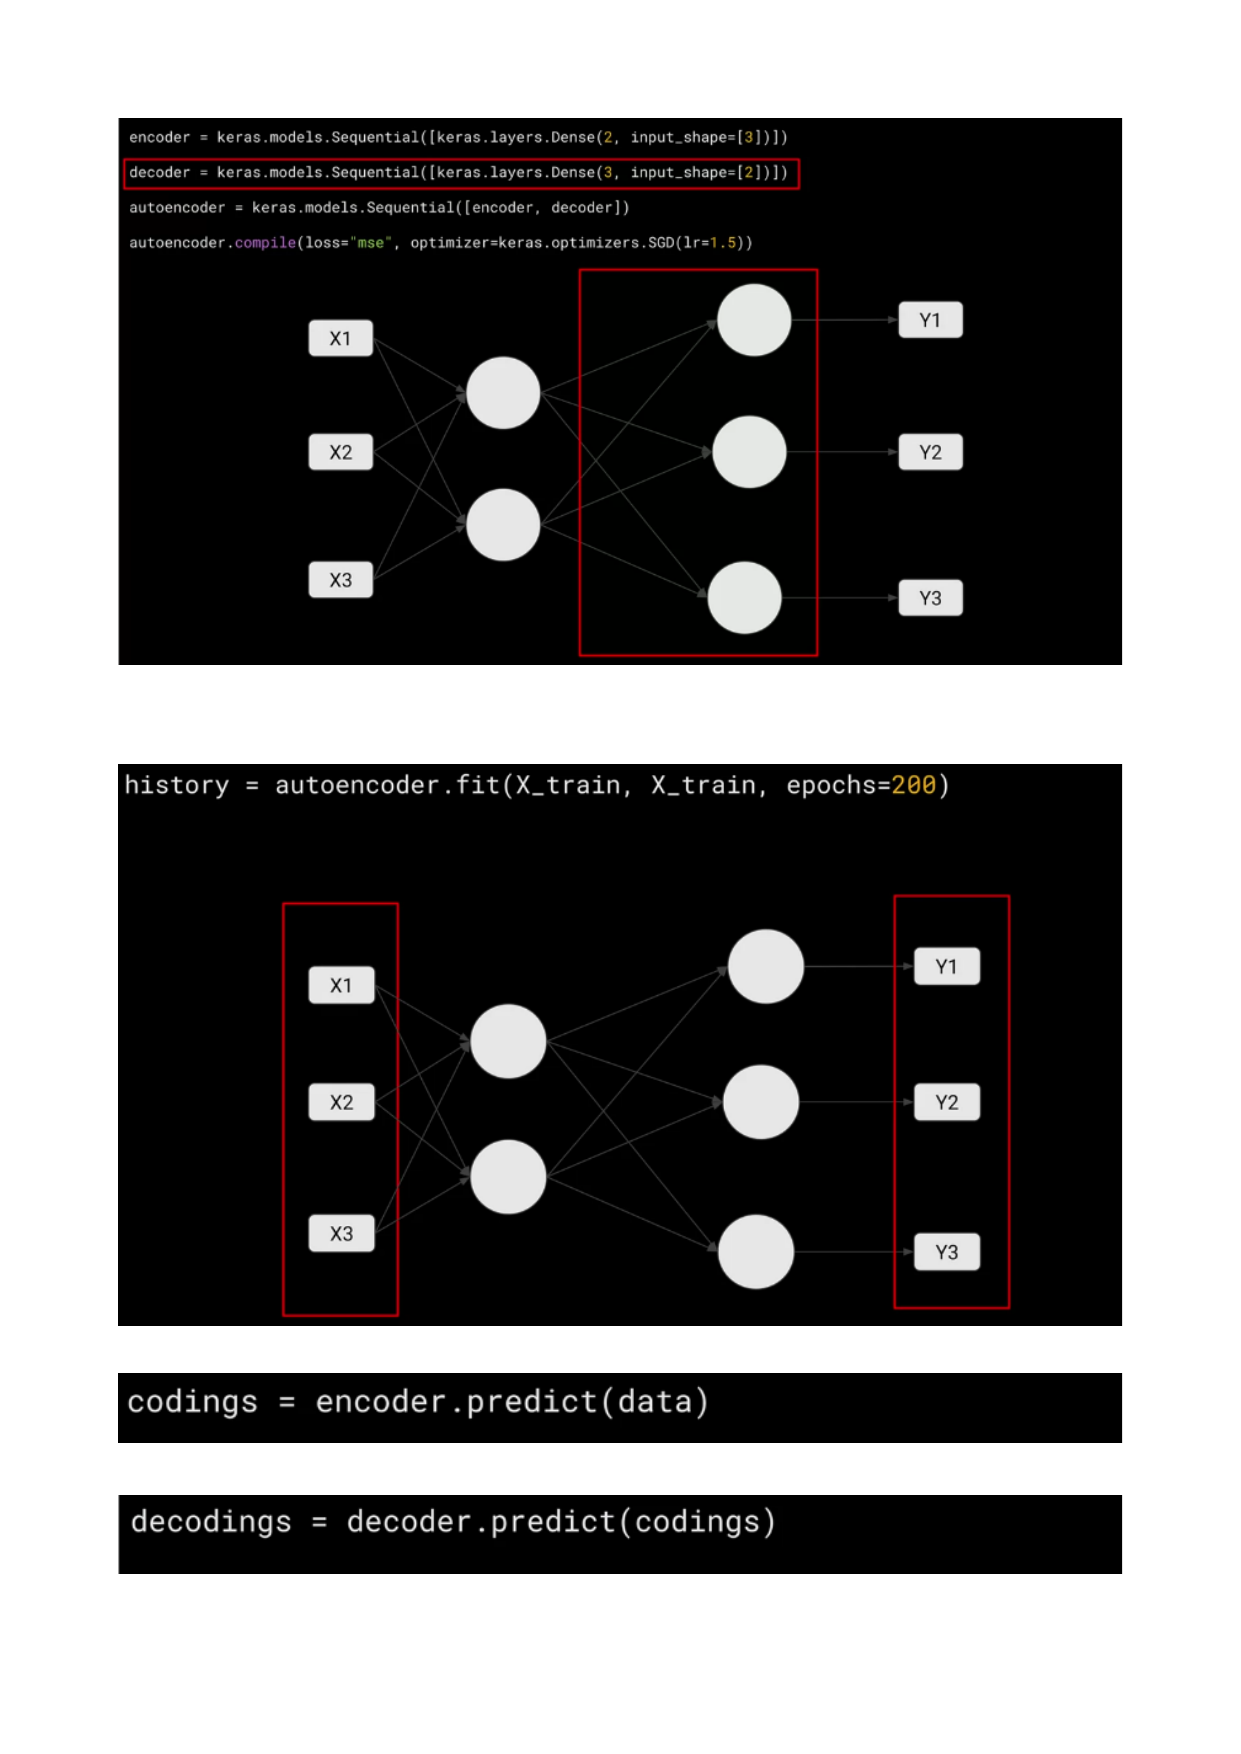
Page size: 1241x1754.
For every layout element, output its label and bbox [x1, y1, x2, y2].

picture [118, 1495, 1123, 1574]
picture [118, 764, 1123, 1326]
picture [118, 118, 1123, 665]
picture [118, 1373, 1123, 1443]
